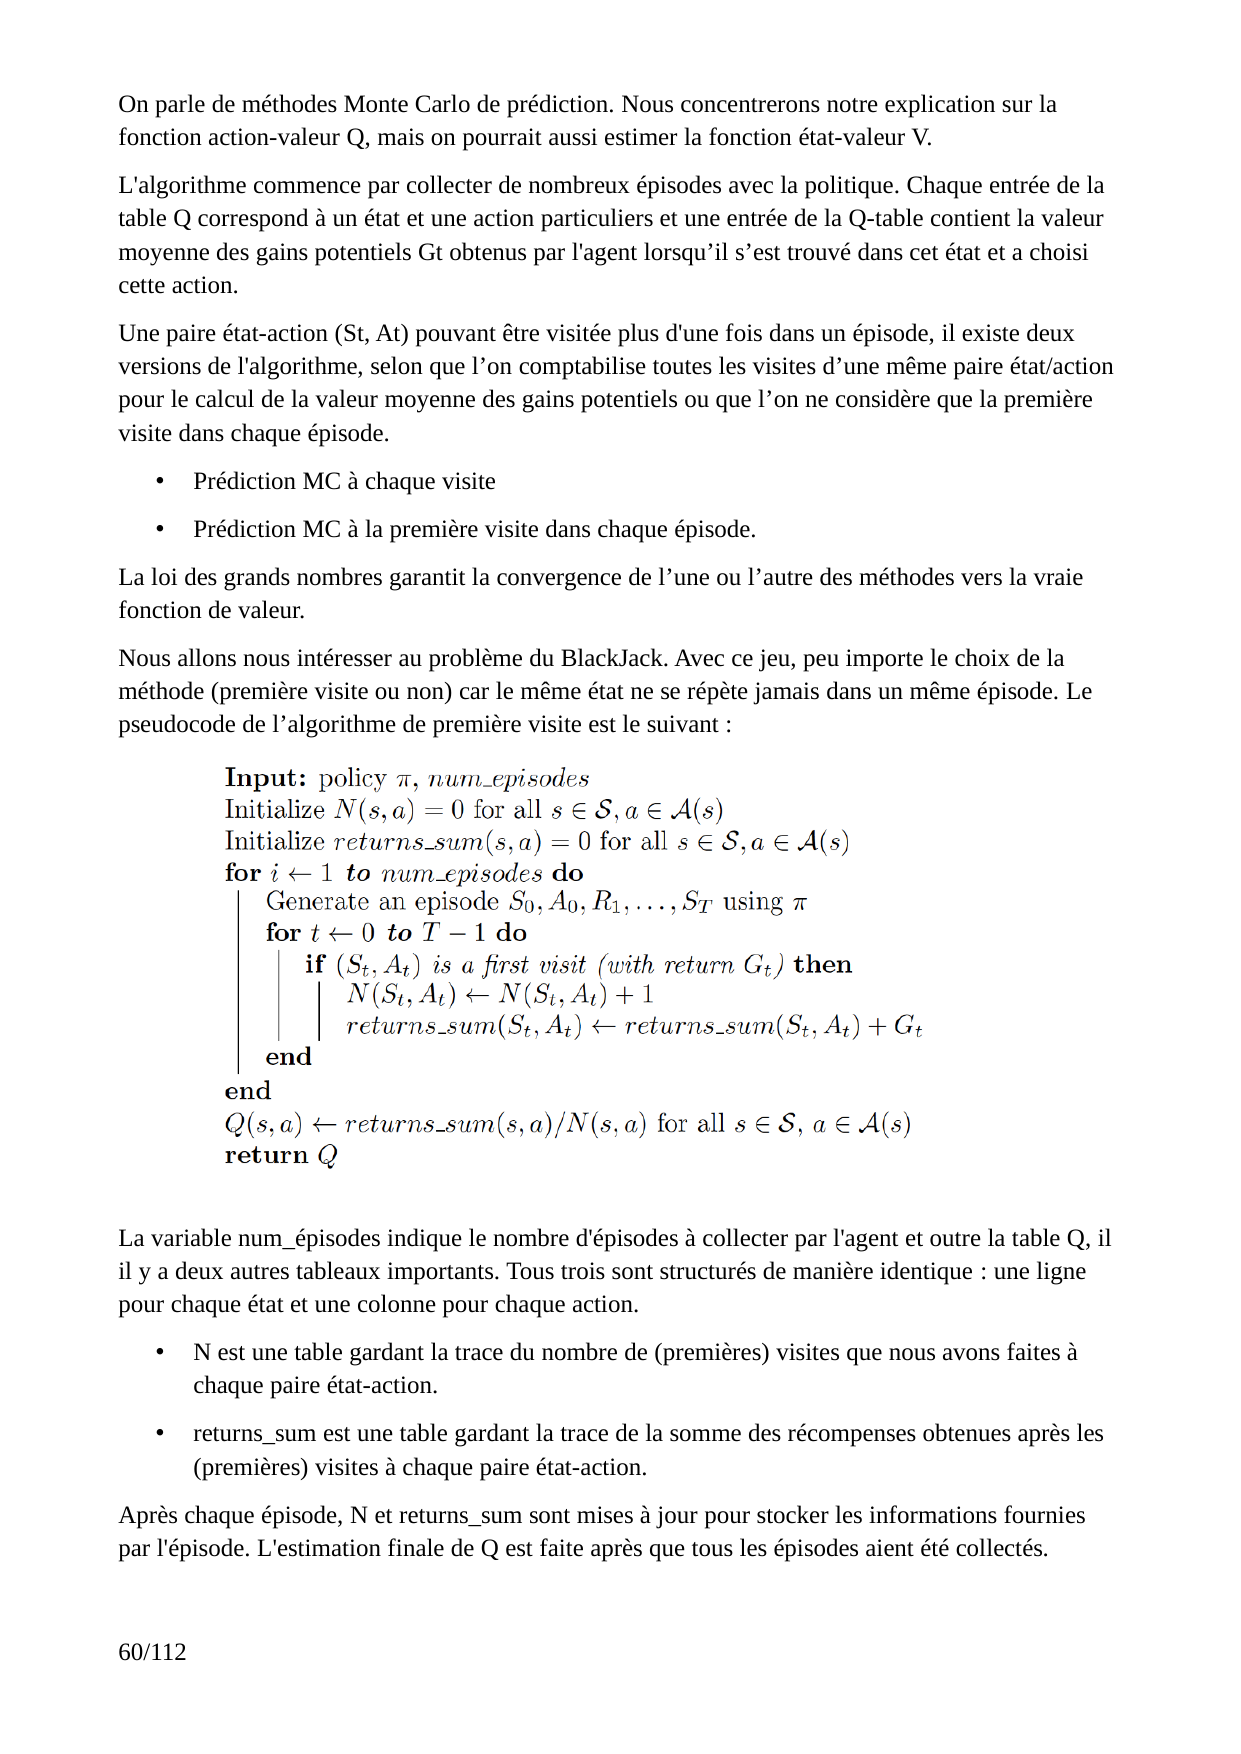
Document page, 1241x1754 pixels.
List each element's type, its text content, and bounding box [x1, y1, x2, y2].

list returns_sum est une table gardant la trace de la somme des récompenses obtenues après les (premières) visites à chaque paire état-action. [156, 1418, 1122, 1481]
text Nous allons nous intéresser au problème du BlackJack. Avec ce jeu, peu importe le choix de la méthode (première visite ou non) car le même état ne se répète jamais dans un même épisode. Le pseudocode de l’algorithme de première visite est le suivant : [118, 643, 1122, 738]
text Après chaque épisode, N et returns_sum sont mises à jour pour stocker les informations fournies par l'épisode. L'estimation finale de Q est faite après que tous les épisodes aient été collectés. [118, 1499, 1122, 1562]
list N est une table gardant la trace du nombre de (premières) visites que nous avons faites à chaque paire état-action. [156, 1337, 1122, 1399]
list Prédiction MC à la première visite dans chaque épisode. [156, 513, 1122, 543]
text La loi des grands nombres garantit la convergence de l’une ou l’autre des méthodes vers la vraie fonction de valeur. [118, 561, 1122, 624]
text On parle de méthodes Monte Carlo de prédiction. Nous concentrerons notre explication sur la fonction action-valeur Q, mais on pourrait aussi estimer la fonction état-valeur V. [118, 88, 1122, 151]
text Une paire état-action (St, At) pouvant être visitée plus d'une fois dans un épisode, il existe deux versions de l'algorithme, selon que l’on comptabilise toutes les visites d’une même paire état/action pour le calcul de la valeur moyenne des gains potentiels ou que l’on ne considère que la première visite dans chaque épisode. [118, 318, 1122, 447]
text L'algorithme commence par collecter de nombreux épisodes avec la politique. Chaque entrée de la table Q correspond à un état et une action particuliers et une entrée de la Q-table contient la valeur moyenne des gains potentiels Gt obtenus par l'agent lorsqu’il s’est trouvé dans cet état et a choisi cette action. [118, 170, 1122, 299]
list Prédiction MC à chaque visite [156, 466, 1122, 495]
text La variable num_épisodes indique le nombre d'épisodes à collecter par l'agent et outre la table Q, il il y a deux autres tableaux importants. Tous trois sont structurés de manière identique : une ligne pour chaque état et une colonne pour chaque action. [118, 1222, 1122, 1318]
picture [193, 765, 1078, 1171]
